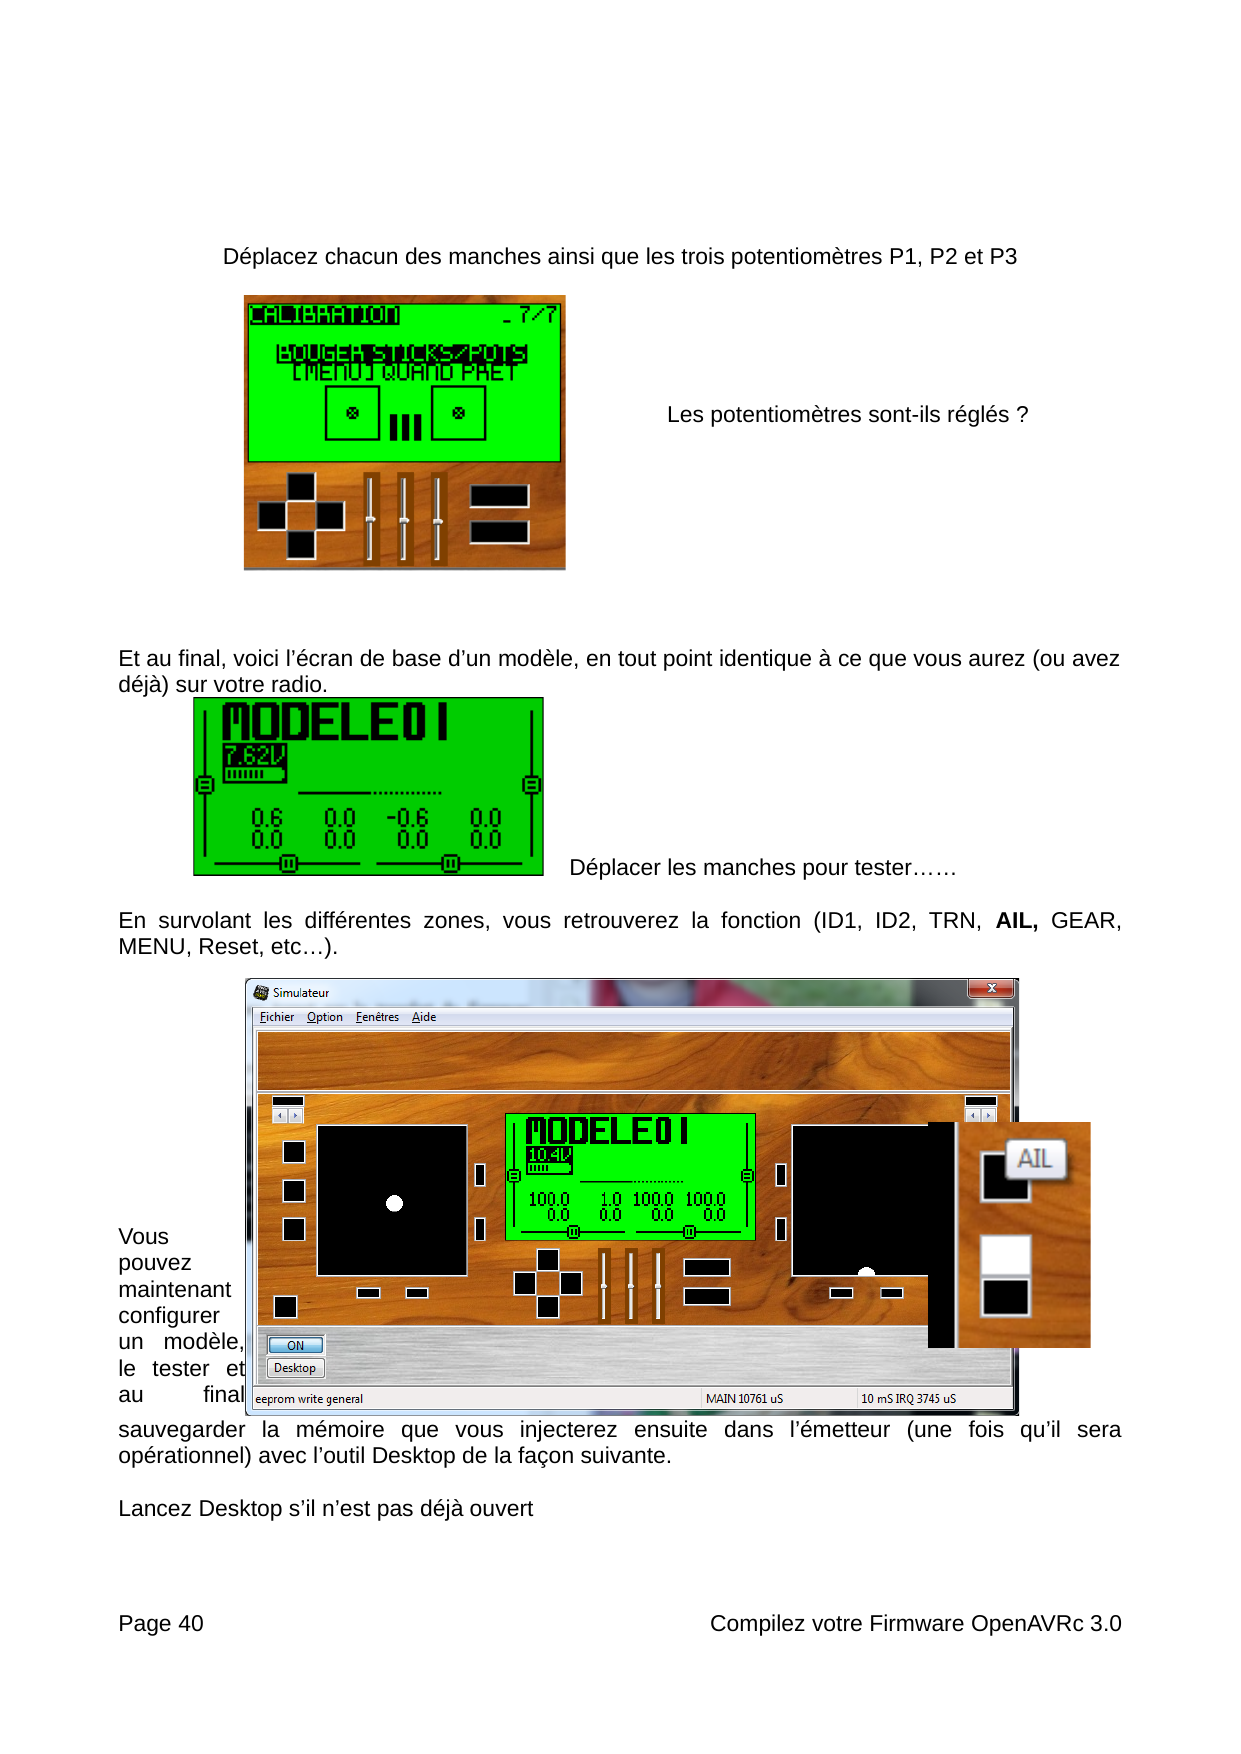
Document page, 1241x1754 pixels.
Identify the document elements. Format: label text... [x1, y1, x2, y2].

text Déplacez chacun des manches ainsi que les trois potentiomètres P1, P2 et P3 [118, 243, 1122, 269]
text Les potentiomètres sont-ils réglés ? [629, 398, 1060, 429]
picture [193, 697, 544, 876]
text Vous pouvez maintenant configurer un modèle, le tester et au final sauvegarder la mémoire que vous injecterez ensuite dans l’émetteur (une fois qu’il sera opérationnel) avec l’outil Desktop de la façon suivante. [118, 1223, 1122, 1468]
text Déplacer les manches pour tester…… [118, 697, 1122, 880]
picture [245, 978, 1091, 1416]
text Lancez Desktop s’il n’est pas déjà ouvert [118, 1495, 1122, 1521]
text En survolant les différentes zones, vous retrouverez la fonction (ID1, ID2, TRN, AIL, GEAR, MENU, Reset, etc…). [118, 907, 1122, 959]
text Et au final, voici l’écran de base d’un modèle, en tout point identique à ce que vous aurez (ou avez déjà) sur votre radio. [118, 644, 1122, 697]
